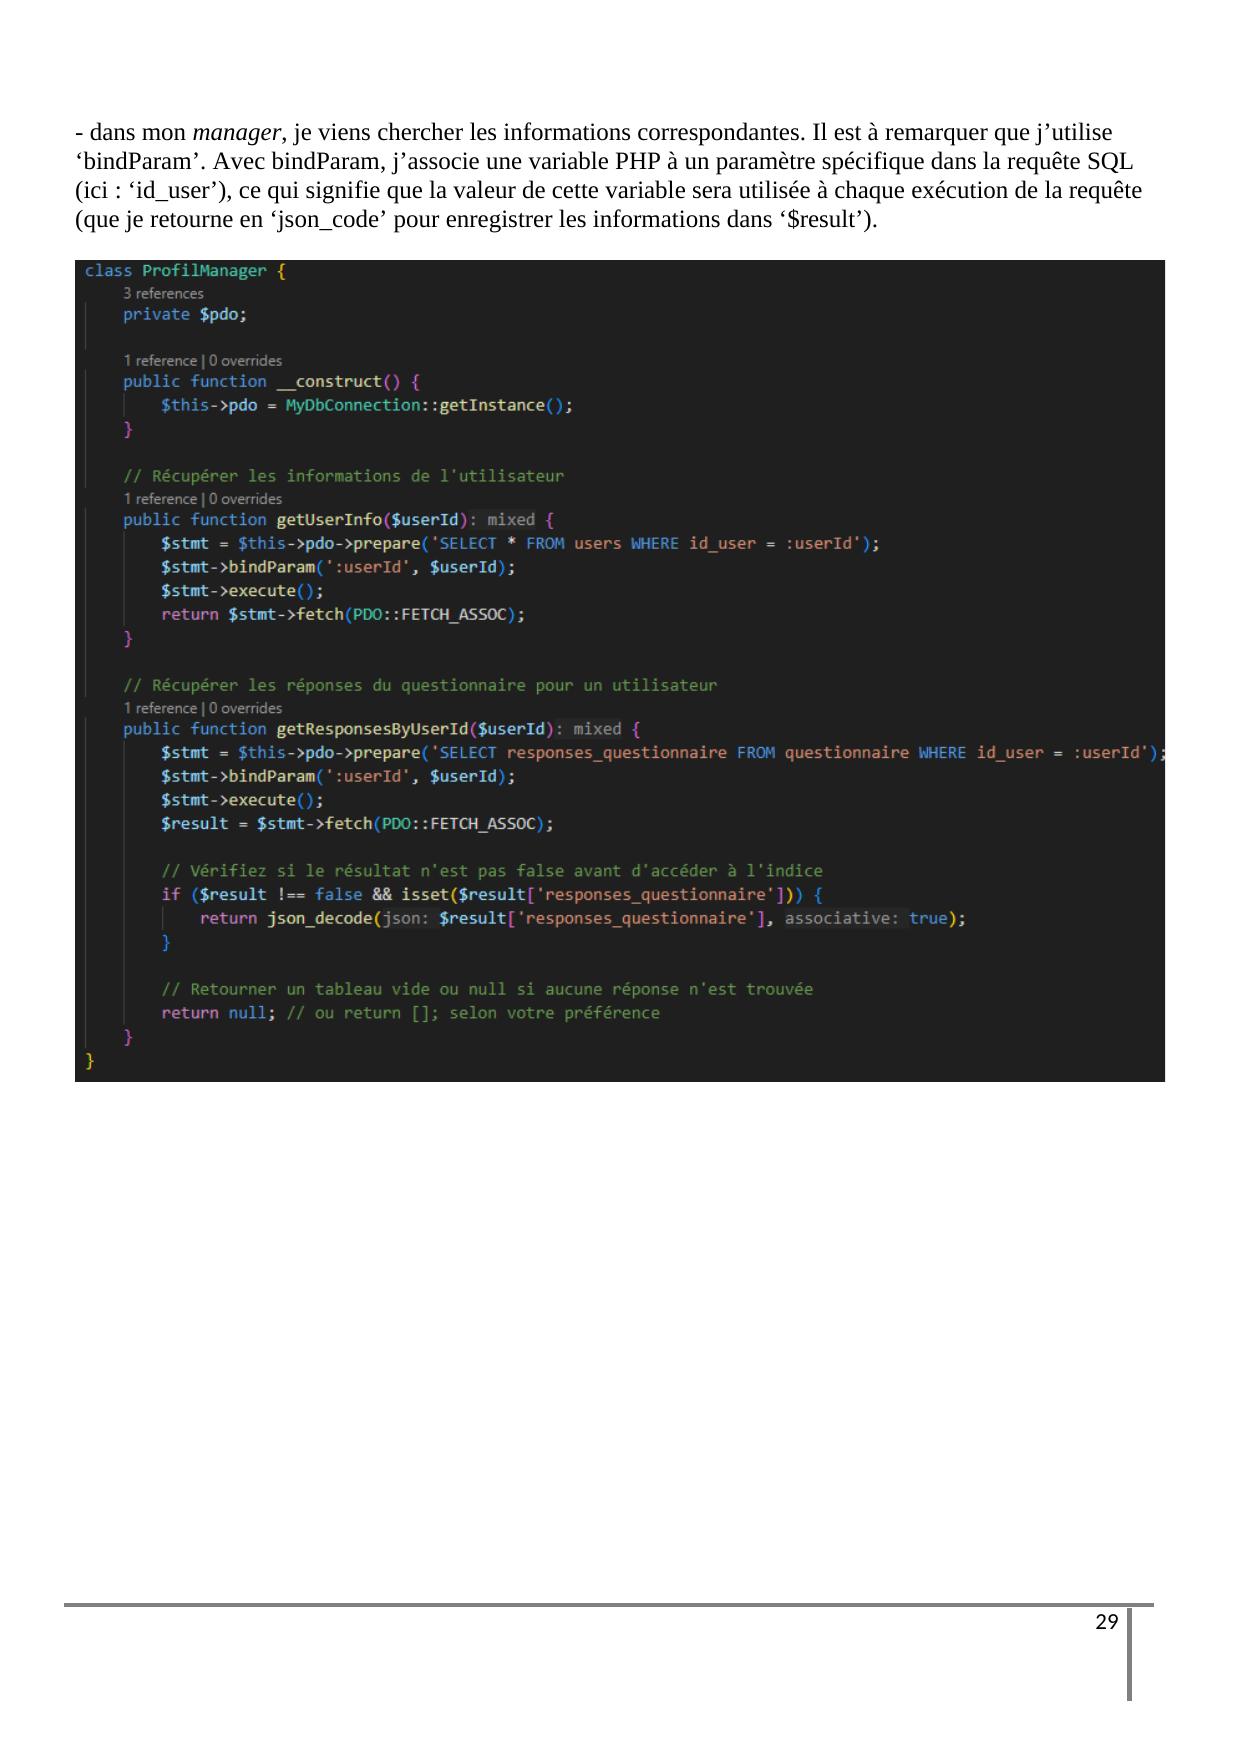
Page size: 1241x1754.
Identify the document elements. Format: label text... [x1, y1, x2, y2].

text - dans mon manager, je viens chercher les informations correspondantes. Il est à remarquer que j’utilise ‘bindParam’. Avec bindParam, j’associe une variable PHP à un paramètre spécifique dans la requête SQL (ici : ‘id_user’), ce qui signifie que la valeur de cette variable sera utilisée à chaque exécution de la requête (que je retourne en ‘json_code’ pour enregistrer les informations dans ‘$result’). [75, 117, 1165, 232]
picture [75, 260, 1166, 1082]
